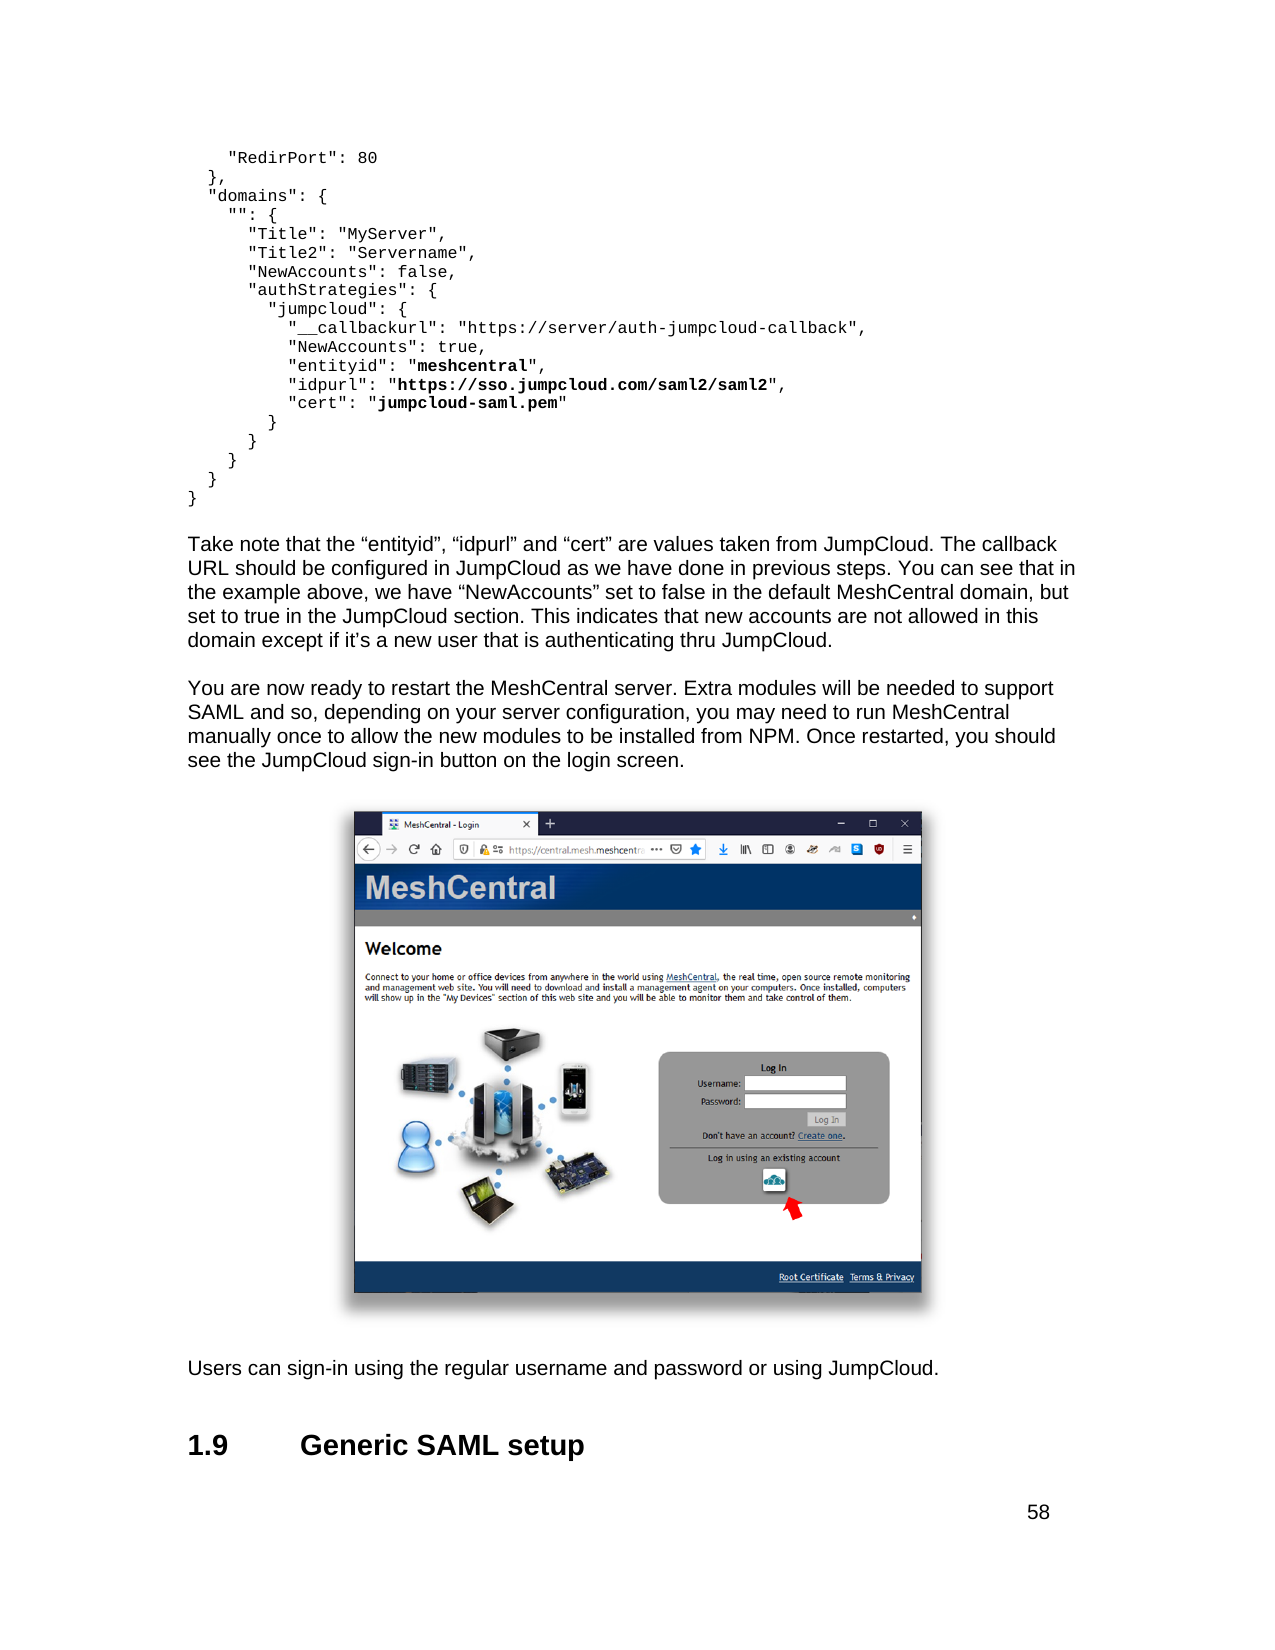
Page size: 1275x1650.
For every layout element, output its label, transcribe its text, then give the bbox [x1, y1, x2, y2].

text "Title": "MyServer", [187, 225, 1087, 244]
text Take note that the “entityid”, “idpurl” and “cert” are values taken from JumpCloud. The callback URL should be configured in JumpCloud as we have done in previous steps. You can see that in the example above, we have “NewAccounts” set to false in the default MeshCentral domain, but set to true in the JumpCloud section. This indicates that new accounts are not allowed in this domain except if it’s a new user that is authenticating thru JumpCloud. [187, 532, 1087, 652]
text You are now ready to restart the MeshCentral server. Extra modules will be needed to support SAML and so, depending on your server configuration, you may need to run MeshCentral manually once to allow the new modules to be installed from NPM. Once restarted, you should see the JumpCloud sign-in button on the login screen. [187, 676, 1087, 772]
text } [187, 452, 1087, 471]
text "": { [187, 207, 1087, 225]
text } [187, 433, 1087, 452]
text "idpurl": "https://sso.jumpcloud.com/saml2/saml2", [187, 376, 1087, 395]
text "NewAccounts": false, [187, 263, 1087, 282]
text "jumpcloud": { [187, 301, 1087, 320]
text Users can sign-in using the regular username and password or using JumpCloud. [187, 1355, 1087, 1379]
text "NewAccounts": true, [187, 338, 1087, 357]
text } [187, 471, 1087, 489]
text "__callbackurl": "https://server/auth-jumpcloud-callback", [187, 320, 1087, 338]
text "Title2": "Servername", [187, 244, 1087, 263]
text } [187, 489, 1087, 508]
text } [187, 414, 1087, 433]
text "cert": "jumpcloud-saml.pem" [187, 395, 1087, 414]
text "entityid": "meshcentral", [187, 357, 1087, 376]
text "domains": { [187, 188, 1087, 207]
text }, [187, 169, 1087, 188]
text "RedirPort": 80 [187, 150, 1087, 169]
text "authStrategies": { [187, 282, 1087, 301]
subtitle Generic SAML setup [187, 1428, 1087, 1462]
